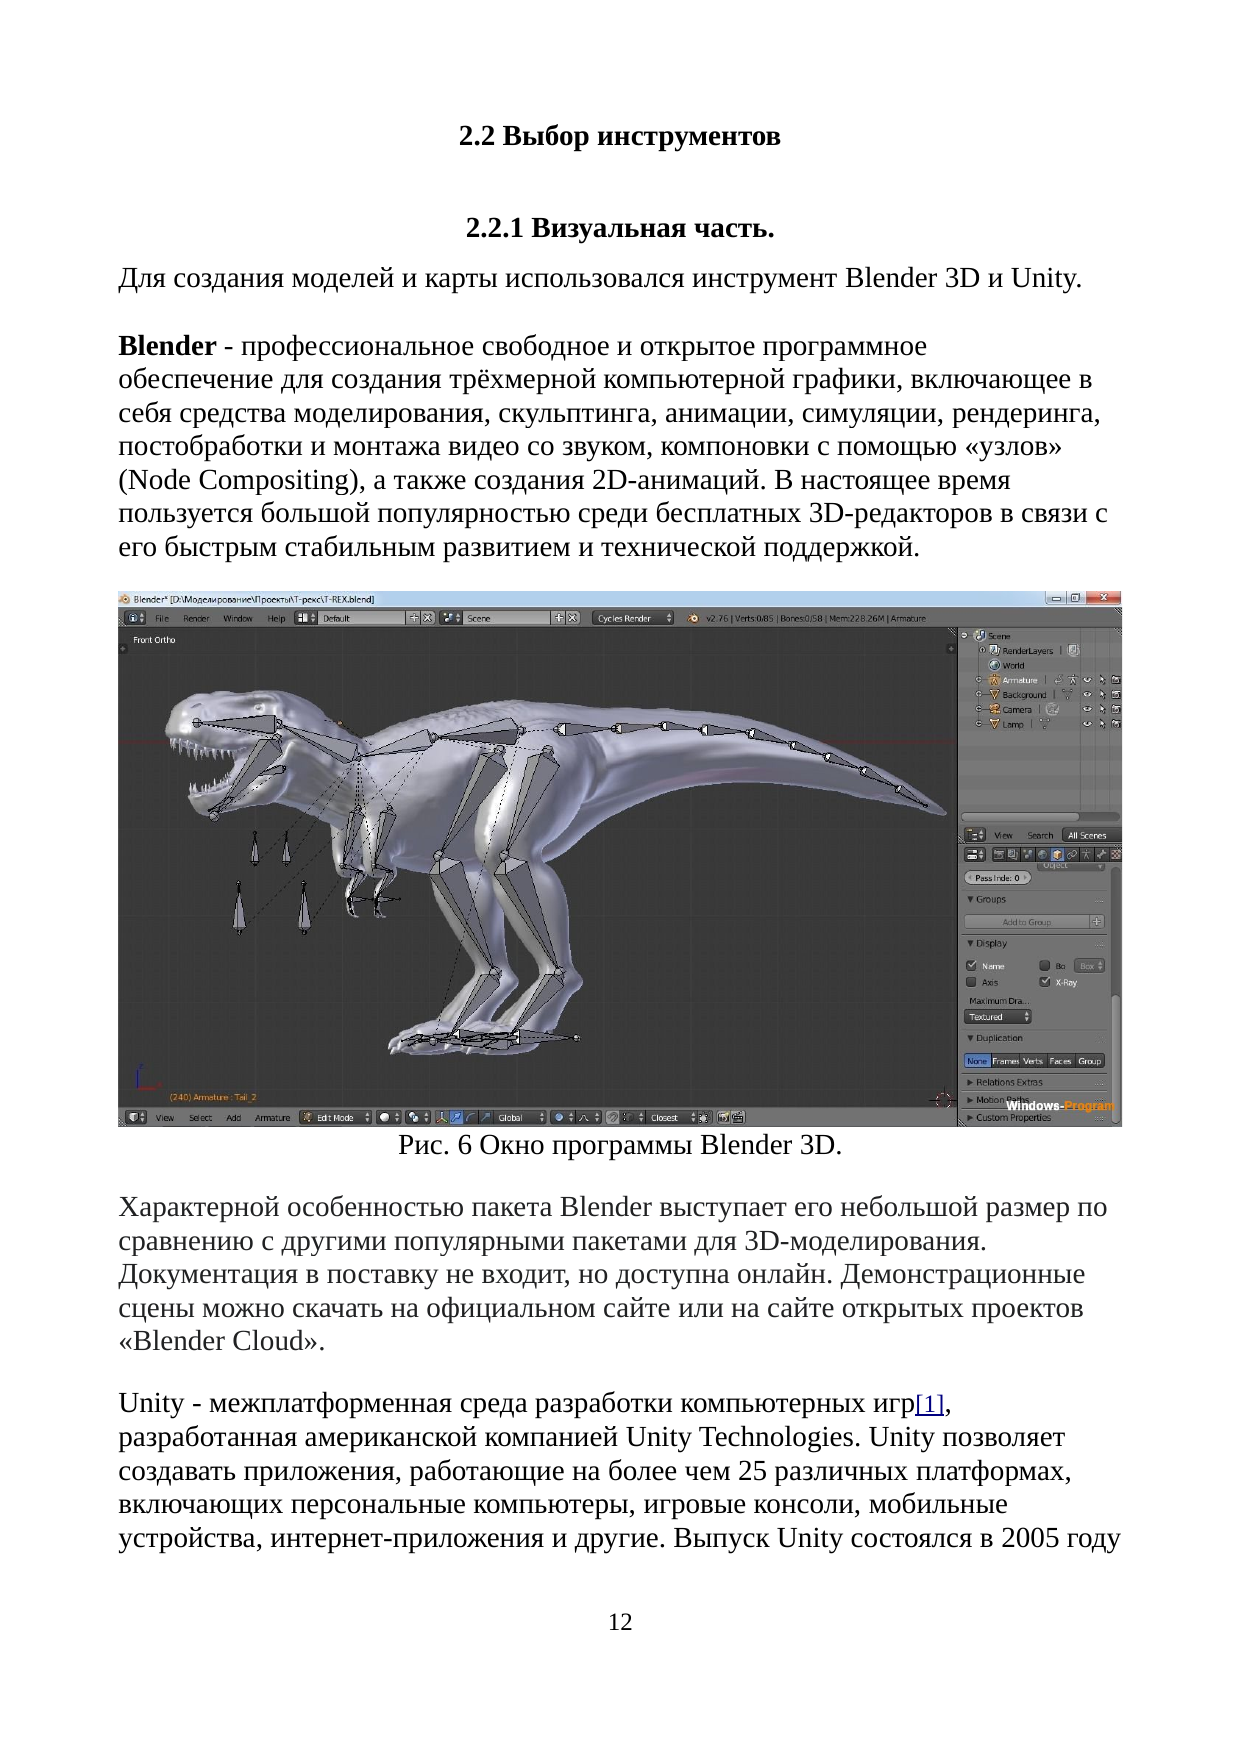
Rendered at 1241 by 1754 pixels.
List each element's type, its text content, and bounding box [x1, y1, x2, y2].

text Характерной особенностью пакета Blender выступает его небольшой размер по сравнению с другими популярными пакетами для 3D-моделирования. Документация в поставку не входит, но доступна онлайн. Демонстрационные сцены можно скачать на официальном сайте или на сайте открытых проектов «Blender Cloud». [118, 1189, 1122, 1357]
picture [118, 591, 1123, 1127]
text Blender - профессиональное cвободное и открытое программное обеспечение для создания трёхмерной компьютерной графики, включающее в себя средства моделирования, скульптинга, анимации, симуляции, рендеринга, постобработки и монтажа видео со звуком, компоновки с помощью «узлов» (Node Compositing), а также создания 2D-анимаций. В настоящее время пользуется большой популярностью среди бесплатных 3D-редакторов в связи с его быстрым стабильным развитием и технической поддержкой. [118, 328, 1122, 562]
subtitle 2.2.1 Визуальная часть. [118, 210, 1122, 244]
text Unity - межплатформенная среда разработки компьютерных игр[1], разработанная американской компанией Unity Technologies. Unity позволяет создавать приложения, работающие на более чем 25 различных платформах, включающих персональные компьютеры, игровые консоли, мобильные устройства, интернет-приложения и другие. Выпуск Unity состоялся в 2005 году [118, 1386, 1122, 1553]
text Для создания моделей и карты использовался инструмент Blender 3D и Unity. [118, 261, 1122, 294]
text Рис. 6 Окно программы Blender 3D. [118, 1127, 1122, 1160]
text 2.2 Выбор инструментов [118, 118, 1122, 152]
